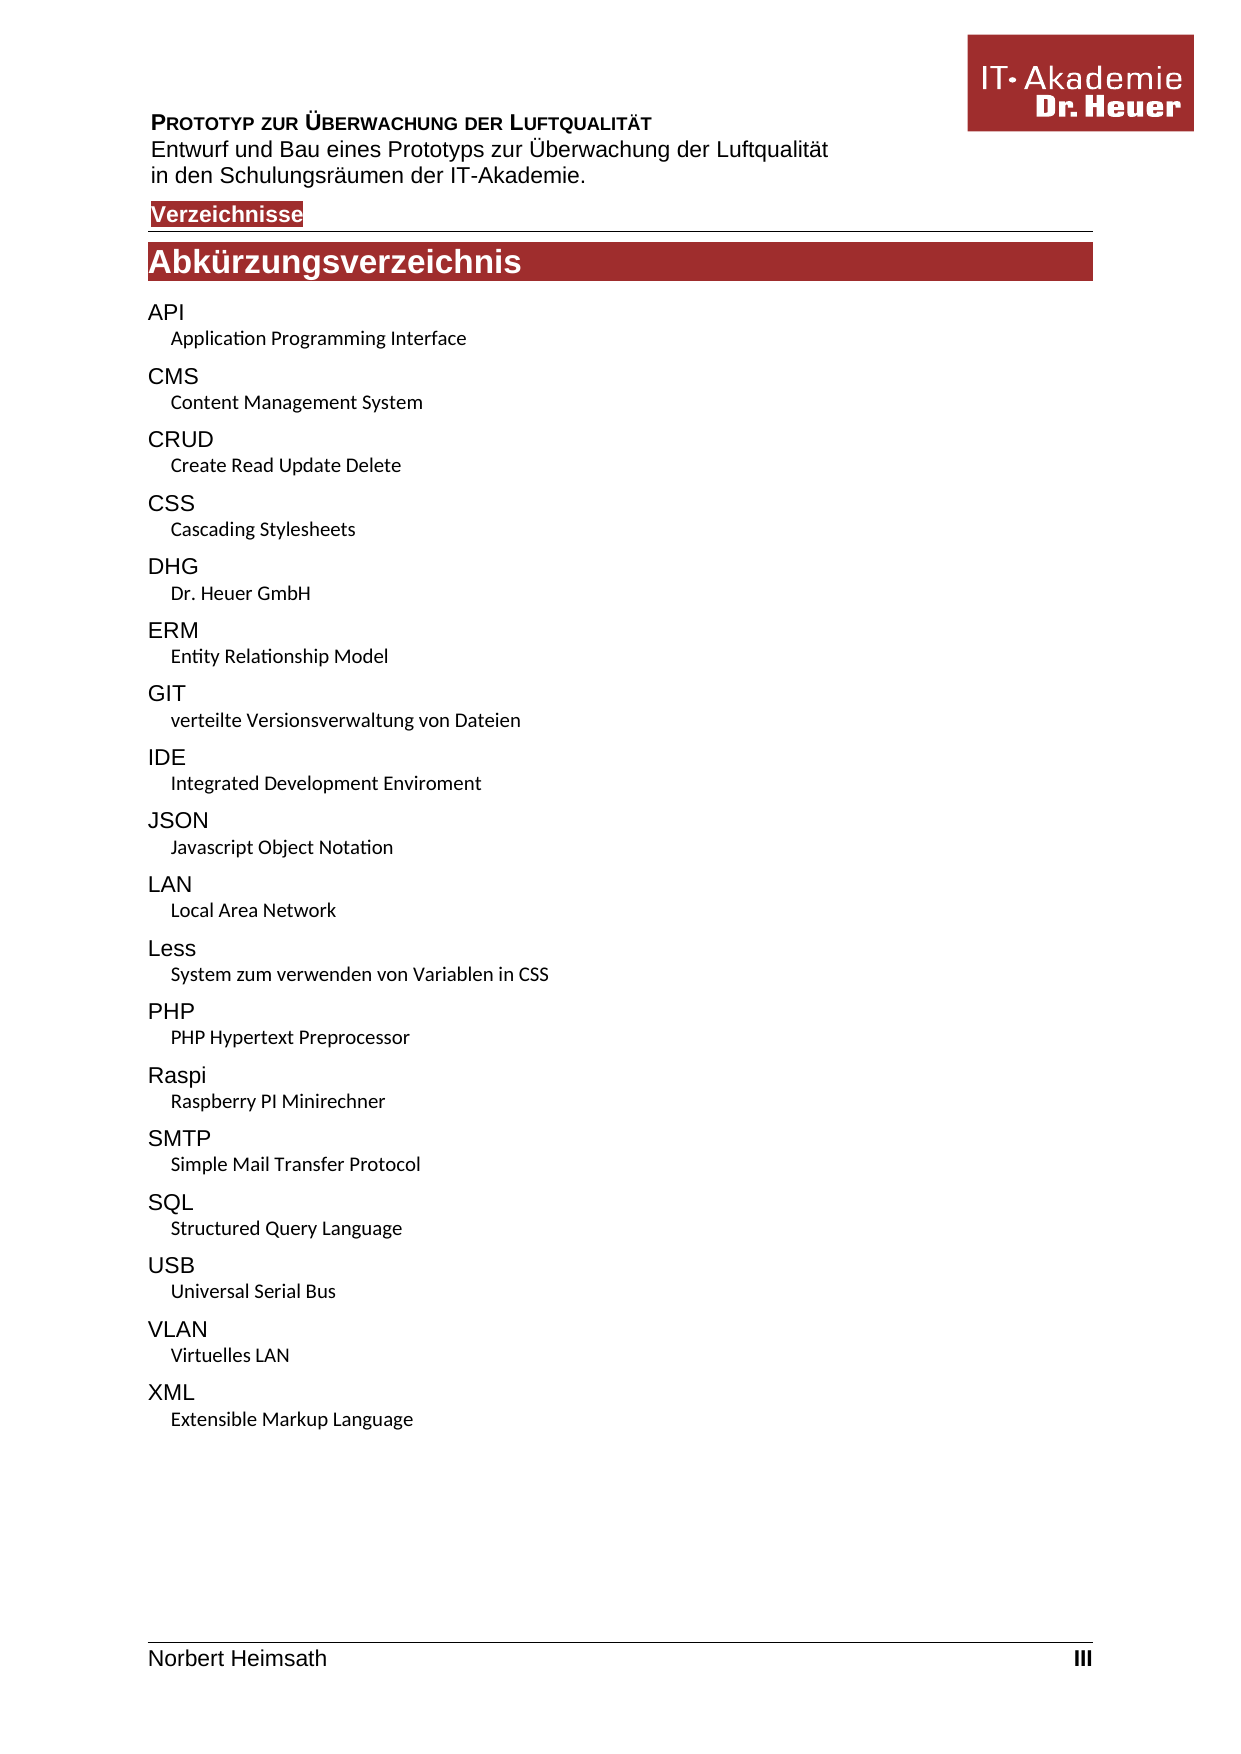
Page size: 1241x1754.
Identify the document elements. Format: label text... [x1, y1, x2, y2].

text Content Management System [171, 389, 1093, 414]
text CRUD [148, 426, 1093, 453]
text Local Area Network [171, 897, 1093, 923]
text Create Read Update Delete [171, 453, 1093, 478]
text Raspberry PI Minirechner [171, 1088, 1093, 1113]
text CSS [148, 490, 1093, 516]
text Less [148, 934, 1093, 961]
text SMTP [148, 1125, 1093, 1152]
text Javascript Object Notation [171, 834, 1093, 859]
text Virtuelles LAN [171, 1342, 1093, 1368]
text System zum verwenden von Variablen in CSS [171, 961, 1093, 986]
text Structured Query Language [171, 1215, 1093, 1241]
text DHG [148, 553, 1093, 580]
text JSON [148, 807, 1093, 834]
text Cascading Stylesheets [171, 516, 1093, 542]
text verteilte Versionsverwaltung von Dateien [171, 707, 1093, 732]
text GIT [148, 680, 1093, 707]
text SQL [148, 1189, 1093, 1215]
text PHP Hypertext Preprocessor [171, 1024, 1093, 1050]
text IDE [148, 744, 1093, 770]
text ERM [148, 617, 1093, 643]
text USB [148, 1252, 1093, 1279]
text LAN [148, 871, 1093, 897]
text VLAN [148, 1316, 1093, 1342]
text Simple Mail Transfer Protocol [171, 1152, 1093, 1177]
text API [148, 299, 1093, 326]
text Entity Relationship Model [171, 643, 1093, 669]
text Application Programming Interface [171, 326, 1093, 351]
text Dr. Heuer GmbH [171, 580, 1093, 605]
text Universal Serial Bus [171, 1279, 1093, 1304]
text Extensible Markup Language [171, 1406, 1093, 1431]
text Integrated Development Enviroment [171, 770, 1093, 796]
text PHP [148, 998, 1093, 1024]
text Raspi [148, 1062, 1093, 1088]
subtitle Abkürzungsverzeichnis [148, 242, 1093, 281]
text XML [148, 1379, 1093, 1406]
text CMS [148, 363, 1093, 389]
